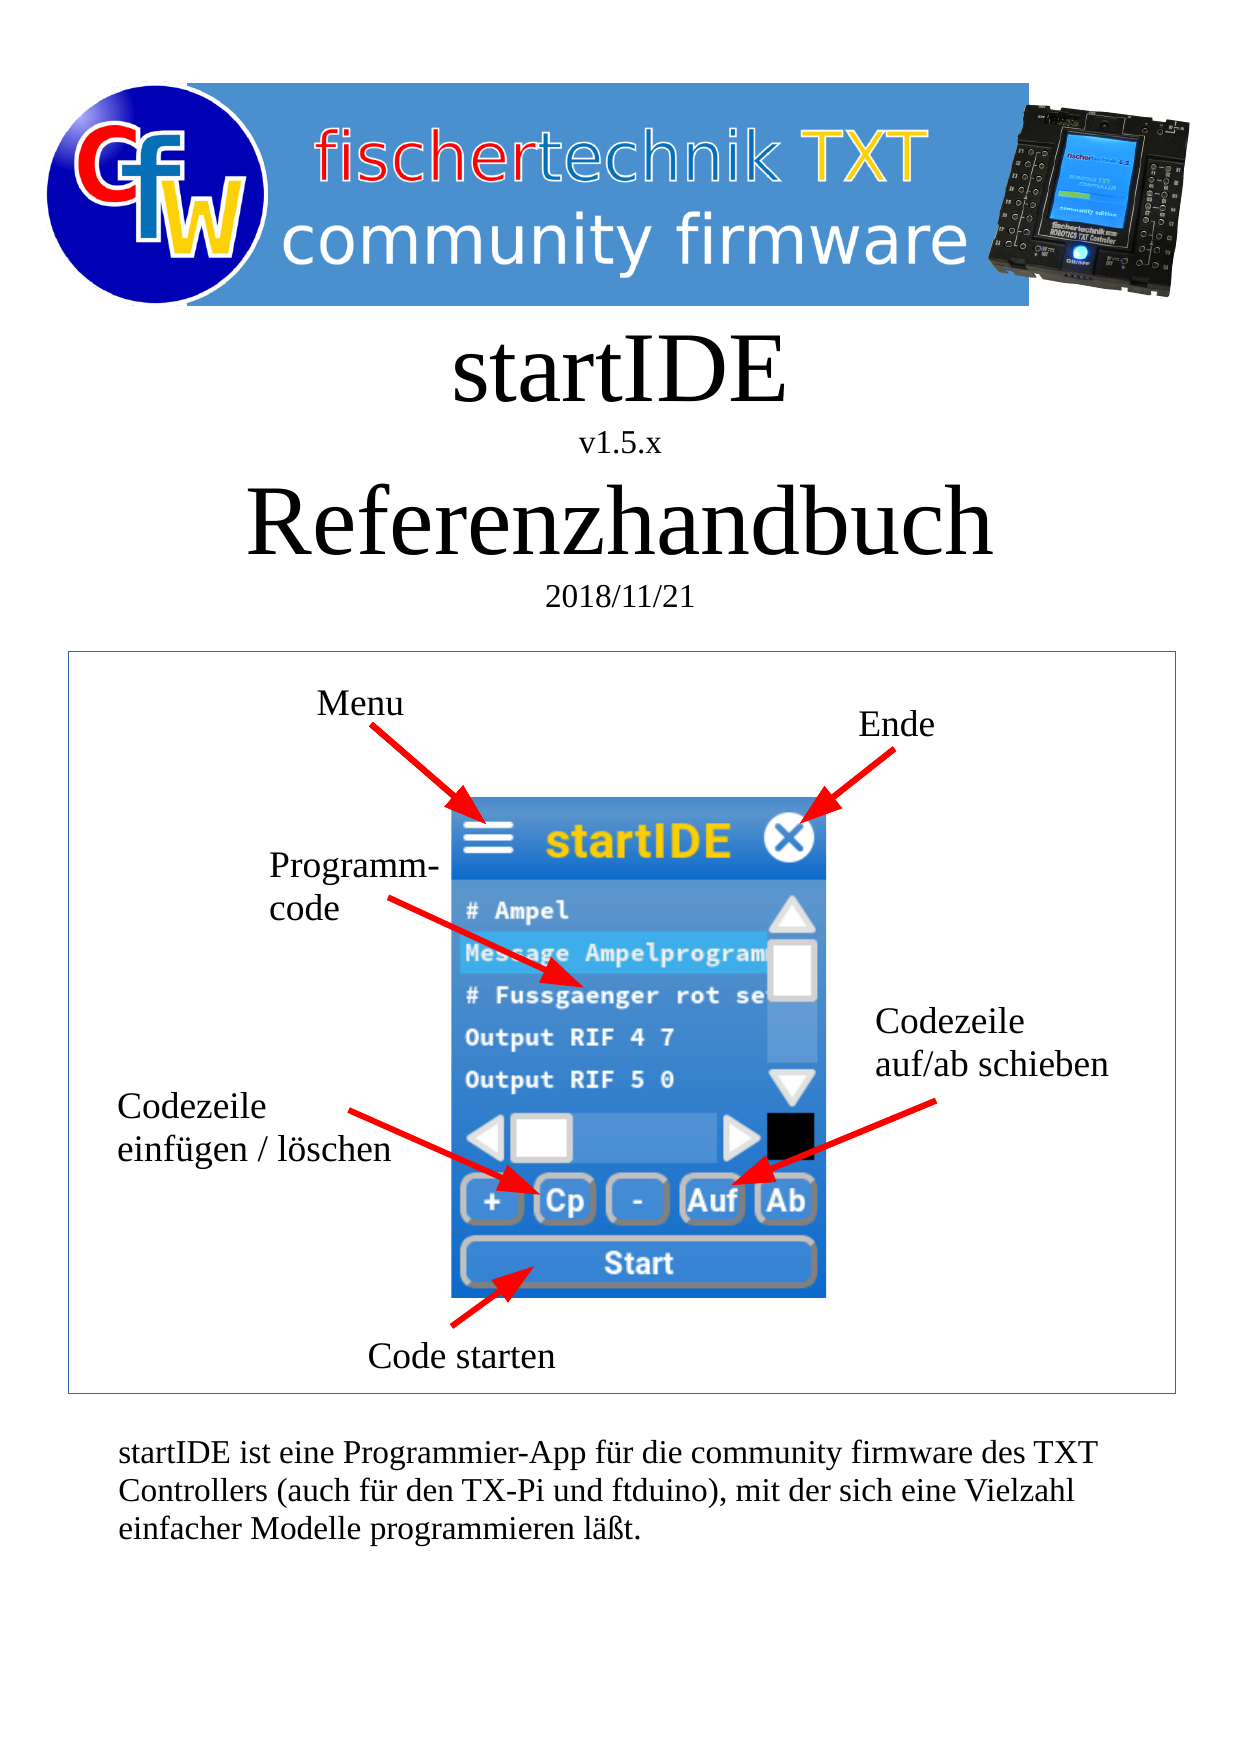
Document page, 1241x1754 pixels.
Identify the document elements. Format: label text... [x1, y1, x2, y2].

text startIDE [118, 308, 1122, 423]
text Referenzhandbuch [118, 461, 1122, 576]
text 2018/11/21 [118, 576, 1122, 614]
picture [451, 797, 827, 1298]
text startIDE ist eine Programmier-App für die community firmware des TXT Controllers (auch für den TX-Pi und ftduino), mit der sich eine Vielzahl einfacher Modelle programmieren läßt. [118, 1432, 1122, 1547]
text v1.5.x [118, 423, 1122, 461]
